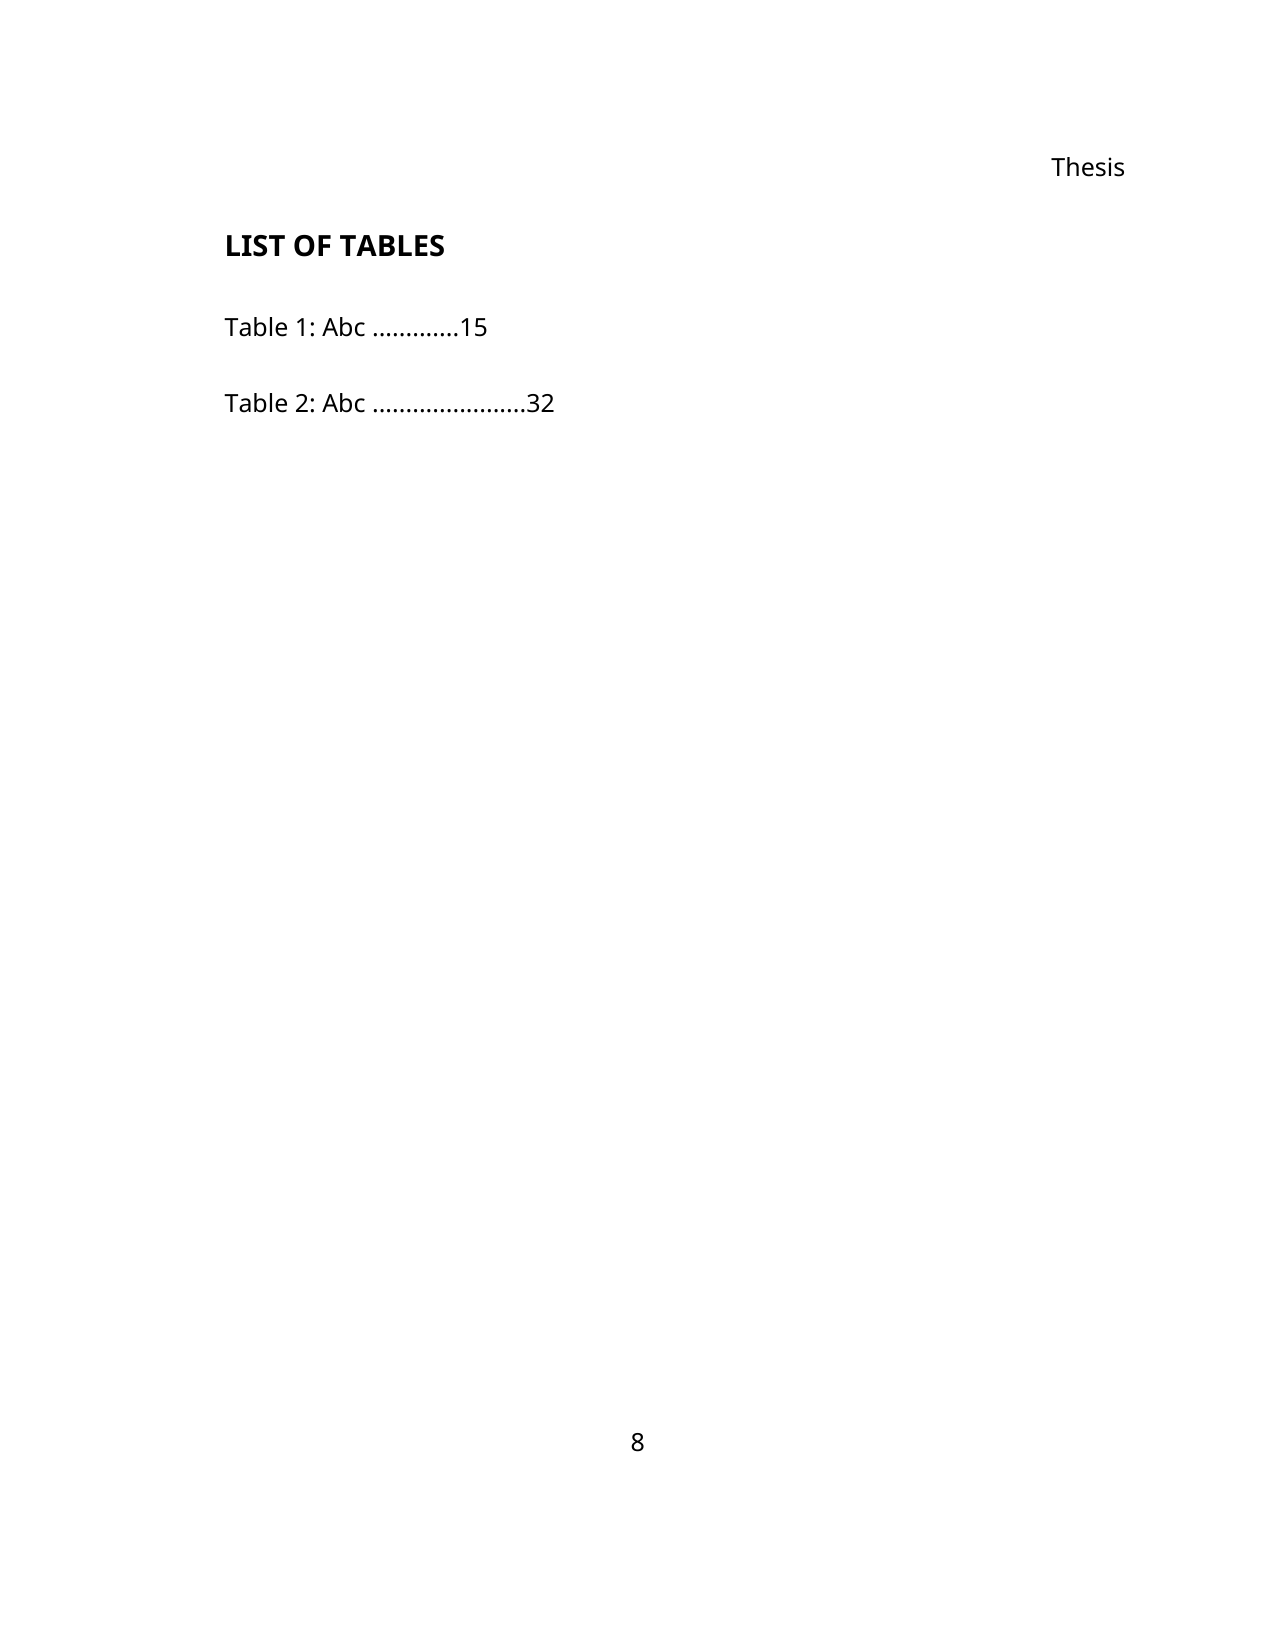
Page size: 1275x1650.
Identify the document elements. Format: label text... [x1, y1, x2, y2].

text Table 1: Abc .............15 [224, 309, 1125, 343]
text LIST OF TABLES [224, 225, 1125, 265]
text Table 2: Abc .......................32 [224, 386, 1125, 419]
